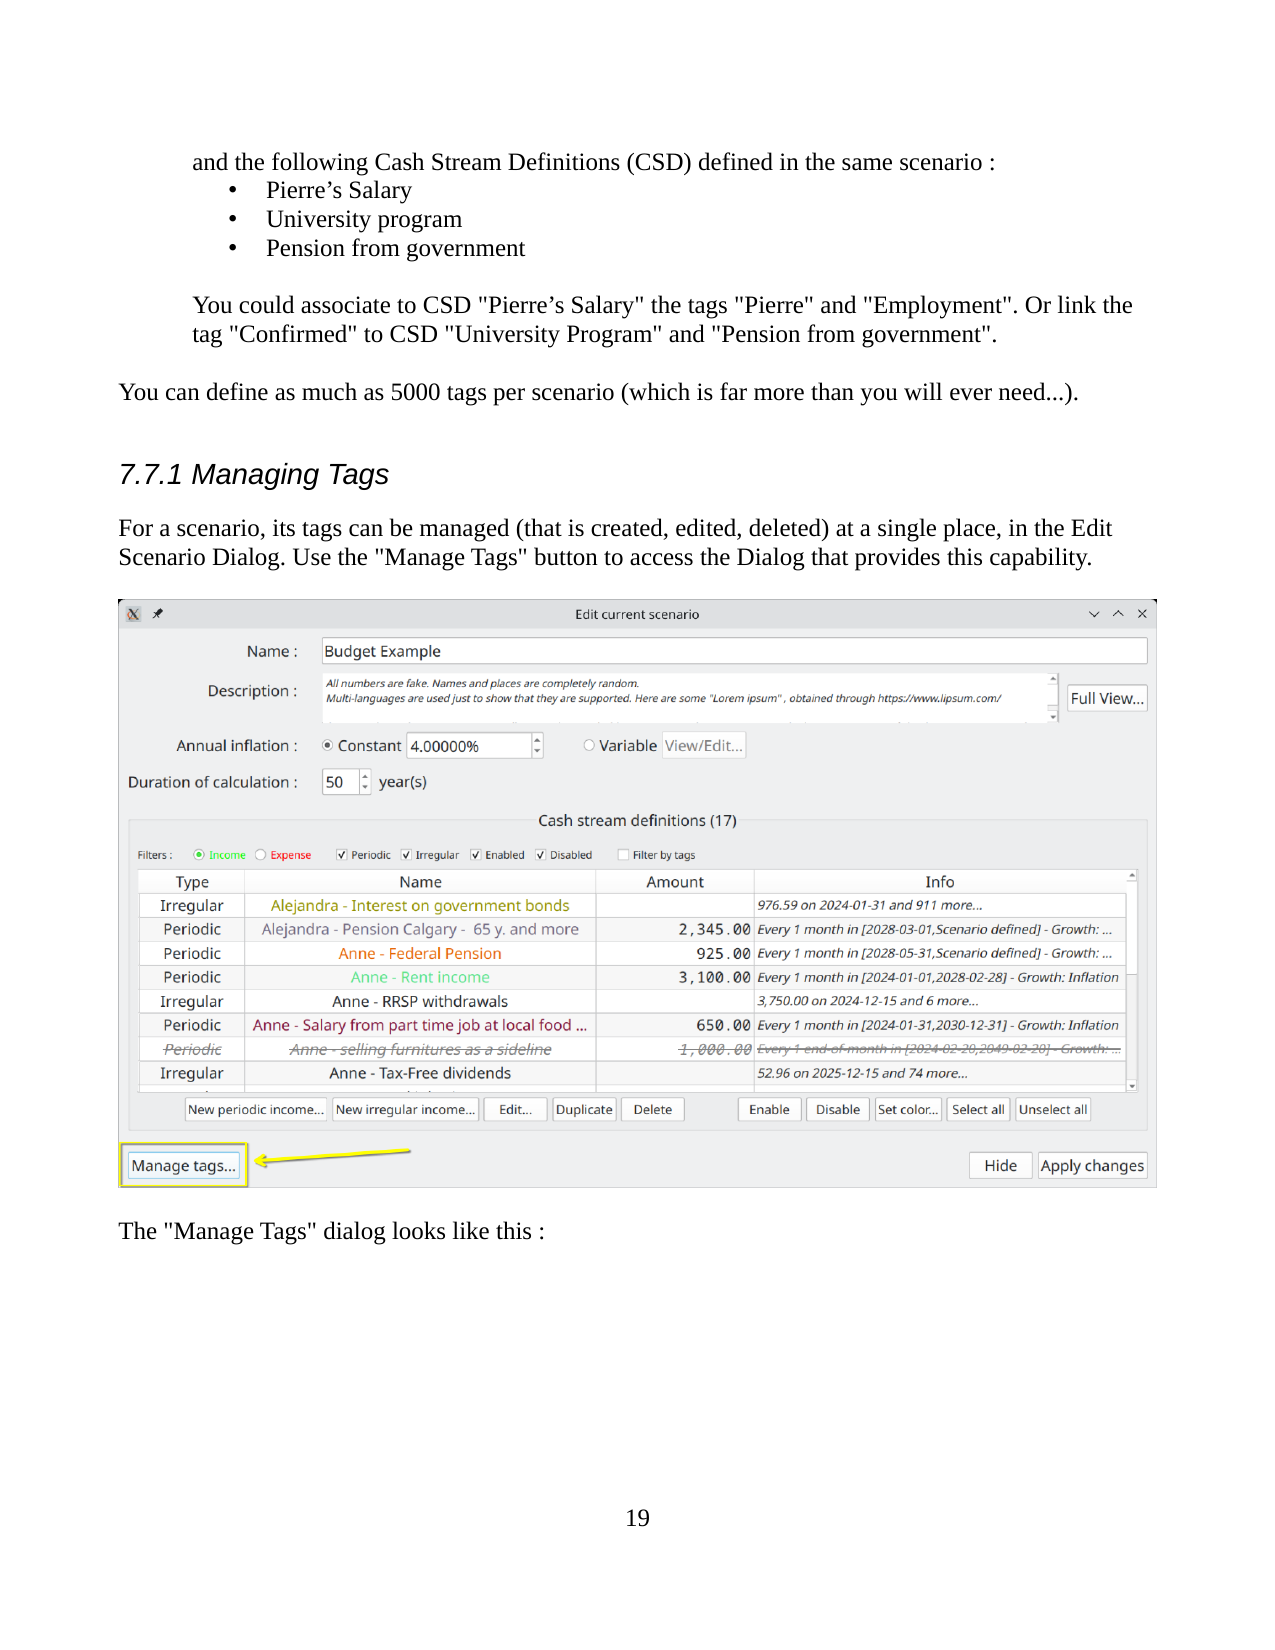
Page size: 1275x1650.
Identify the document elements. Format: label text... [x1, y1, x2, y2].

list Pension from government [228, 233, 1157, 262]
text You could associate to CSD "Pierre’s Salary" the tags "Pierre" and "Employment". Or link the tag "Confirmed" to CSD "University Program" and "Pension from government". [192, 291, 1157, 348]
text The "Manage Tags" dialog looks like this : [118, 1216, 1157, 1245]
list Pierre’s Salary [228, 176, 1157, 204]
picture [118, 599, 1157, 1188]
subtitle Managing Tags [118, 457, 1157, 490]
text You can define as much as 5000 tags per scenario (which is far more than you will ever need...). [118, 377, 1157, 406]
list University program [228, 204, 1157, 233]
text and the following Cash Stream Definitions (CSD) defined in the same scenario : [192, 147, 1157, 176]
text For a scenario, its tags can be managed (that is created, edited, deleted) at a single place, in the Edit Scenario Dialog. Use the "Manage Tags" button to access the Dialog that provides this capability. [118, 513, 1157, 570]
